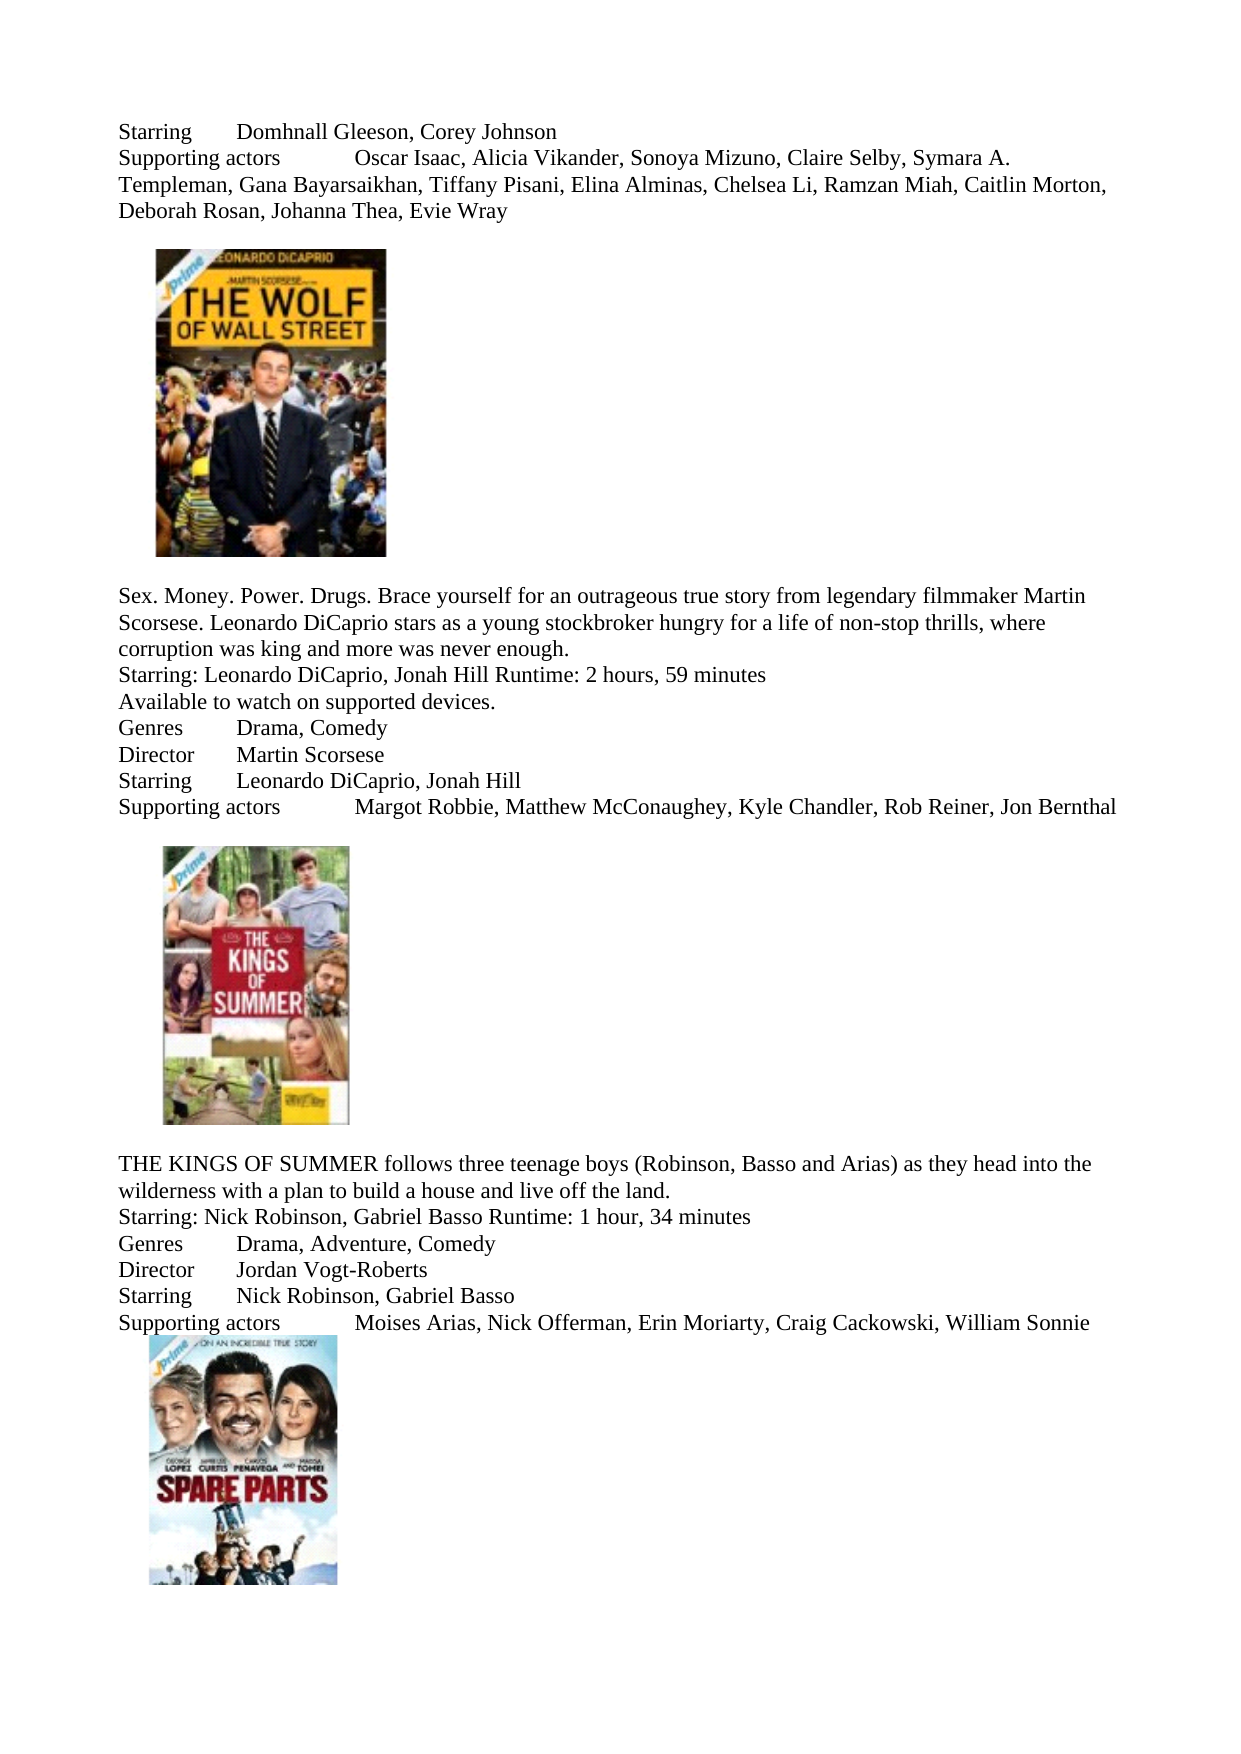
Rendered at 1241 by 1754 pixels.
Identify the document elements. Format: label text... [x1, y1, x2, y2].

text Starring: Leonardo DiCaprio, Jonah Hill Runtime: 2 hours, 59 minutes [118, 662, 1122, 688]
text Sex. Money. Power. Drugs. Brace yourself for an outrageous true story from legendary filmmaker Martin Scorsese. Leonardo DiCaprio stars as a young stockbroker hungry for a life of non-stop thrills, where corruption was king and more was never enough. [118, 582, 1122, 662]
text Supporting actors Margot Robbie, Matthew McConaughey, Kyle Chandler, Rob Reiner, Jon Bernthal [118, 793, 1122, 820]
text Genres Drama, Adventure, Comedy [118, 1229, 1122, 1256]
text Starring Domhnall Gleeson, Corey Johnson [118, 118, 1122, 144]
text Director Jordan Vogt-Roberts [118, 1256, 1122, 1282]
text Starring Nick Robinson, Gabriel Basso [118, 1282, 1122, 1309]
text Available to watch on supported devices. [118, 688, 1122, 714]
text Starring Leonardo DiCaprio, Jonah Hill [118, 767, 1122, 793]
text Supporting actors Moises Arias, Nick Offerman, Erin Moriarty, Craig Cackowski, William Sonnie [118, 1309, 1122, 1335]
text Starring: Nick Robinson, Gabriel Basso Runtime: 1 hour, 34 minutes [118, 1203, 1122, 1229]
text Supporting actors Oscar Isaac, Alicia Vikander, Sonoya Mizuno, Claire Selby, Symara A. Templeman, Gana Bayarsaikhan, Tiffany Pisani, Elina Alminas, Chelsea Li, Ramzan Miah, Caitlin Morton, Deborah Rosan, Johanna Thea, Evie Wray [118, 144, 1122, 223]
text THE KINGS OF SUMMER follows three teenage boys (Robinson, Basso and Arias) as they head into the wilderness with a plan to build a house and live off the land. [118, 1151, 1122, 1203]
text Genres Drama, Comedy [118, 714, 1122, 741]
text Director Martin Scorsese [118, 741, 1122, 767]
